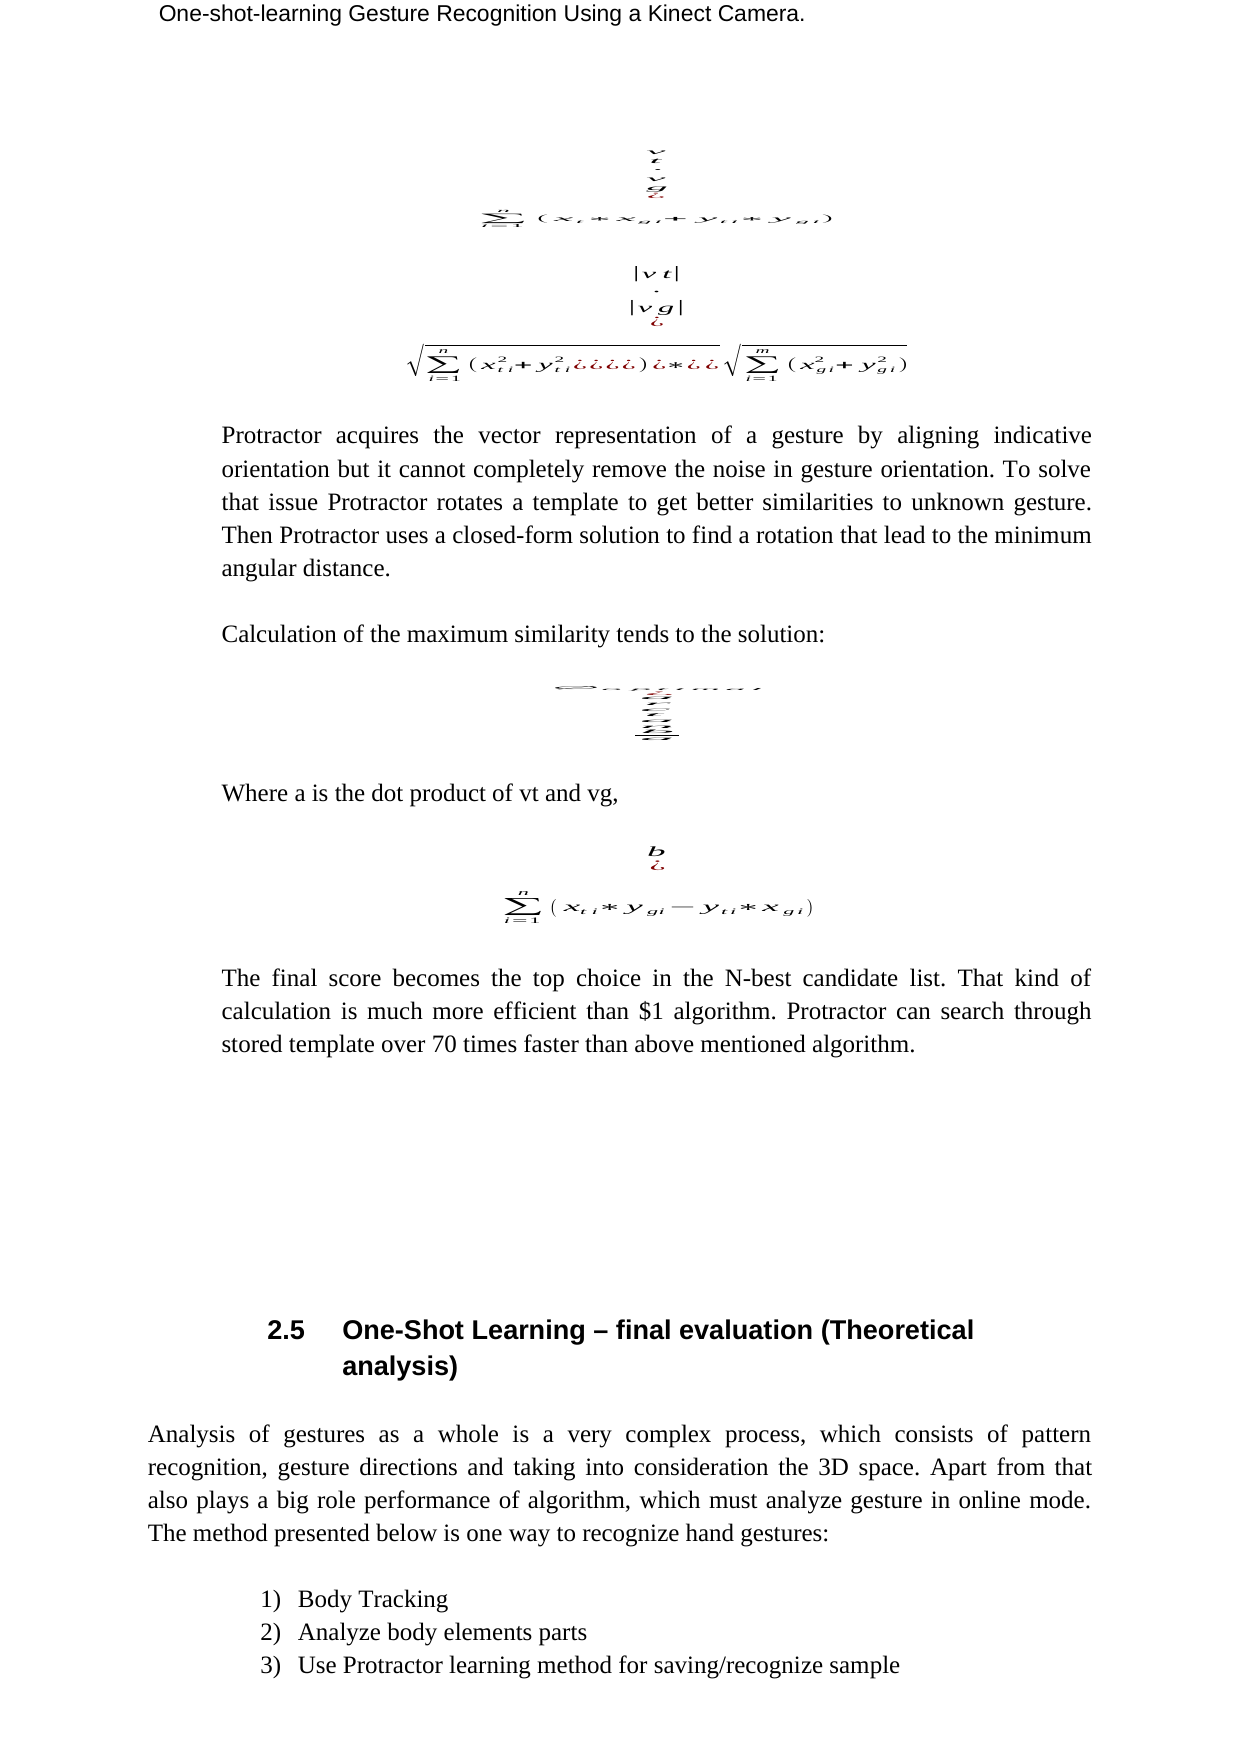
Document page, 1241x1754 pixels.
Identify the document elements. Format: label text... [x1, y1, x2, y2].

list One-Shot Learning – final evaluation (Theoretical analysis) [267, 1314, 1093, 1381]
text Protractor acquires the vector representation of a gesture by aligning indicative orientation but it cannot completely remove the noise in gesture orientation. To solve that issue Protractor rotates a template to get better similarities to unknown gesture. Then Protractor uses a closed-form solution to find a rotation that lead to the minimum angular distance. [221, 421, 1093, 581]
text Where a is the dot product of vt and vg, [221, 778, 1093, 807]
text Calculation of the maximum similarity tends to the solution: [221, 619, 1093, 647]
list Analyze body elements parts [260, 1617, 1093, 1646]
text Analysis of gestures as a whole is a very complex process, which consists of pattern recognition, gesture directions and taking into consideration the 3D space. Apart from that also plays a big role performance of algorithm, which must analyze gesture in online mode. The method presented below is one way to recognize hand gestures: [148, 1419, 1093, 1547]
text The final score becomes the top choice in the N-best candidate list. That kind of calculation is much more efficient than $1 algorithm. Protractor can search through stored template over 70 times faster than above mentioned algorithm. [221, 963, 1093, 1058]
list Use Protractor learning method for saving/recognize sample [260, 1650, 1093, 1679]
list Body Tracking [260, 1584, 1093, 1613]
